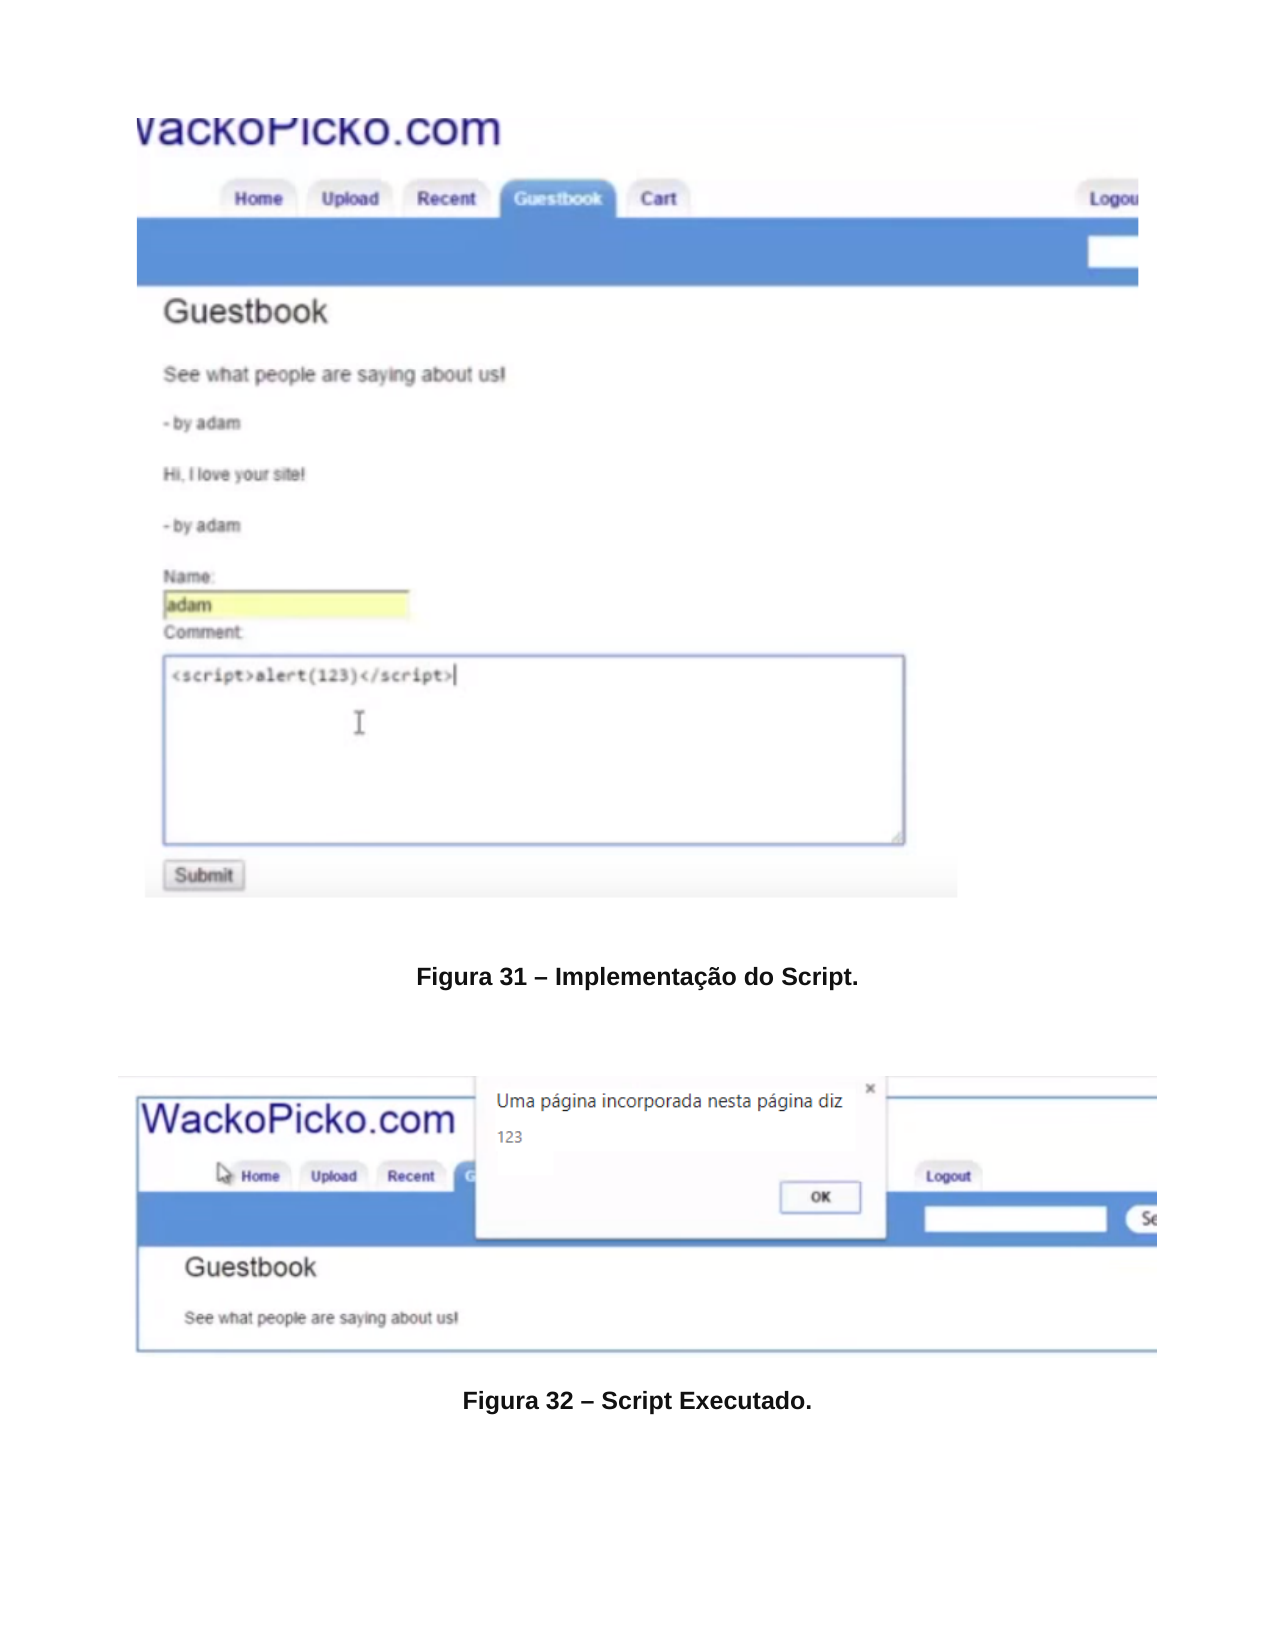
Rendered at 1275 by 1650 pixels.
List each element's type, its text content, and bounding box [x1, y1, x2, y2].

picture [118, 1076, 1157, 1358]
text Figura 32 – Script Executado. [118, 1386, 1157, 1415]
text Figura 31 – Implementação do Script. [118, 962, 1157, 990]
picture [136, 118, 1139, 904]
